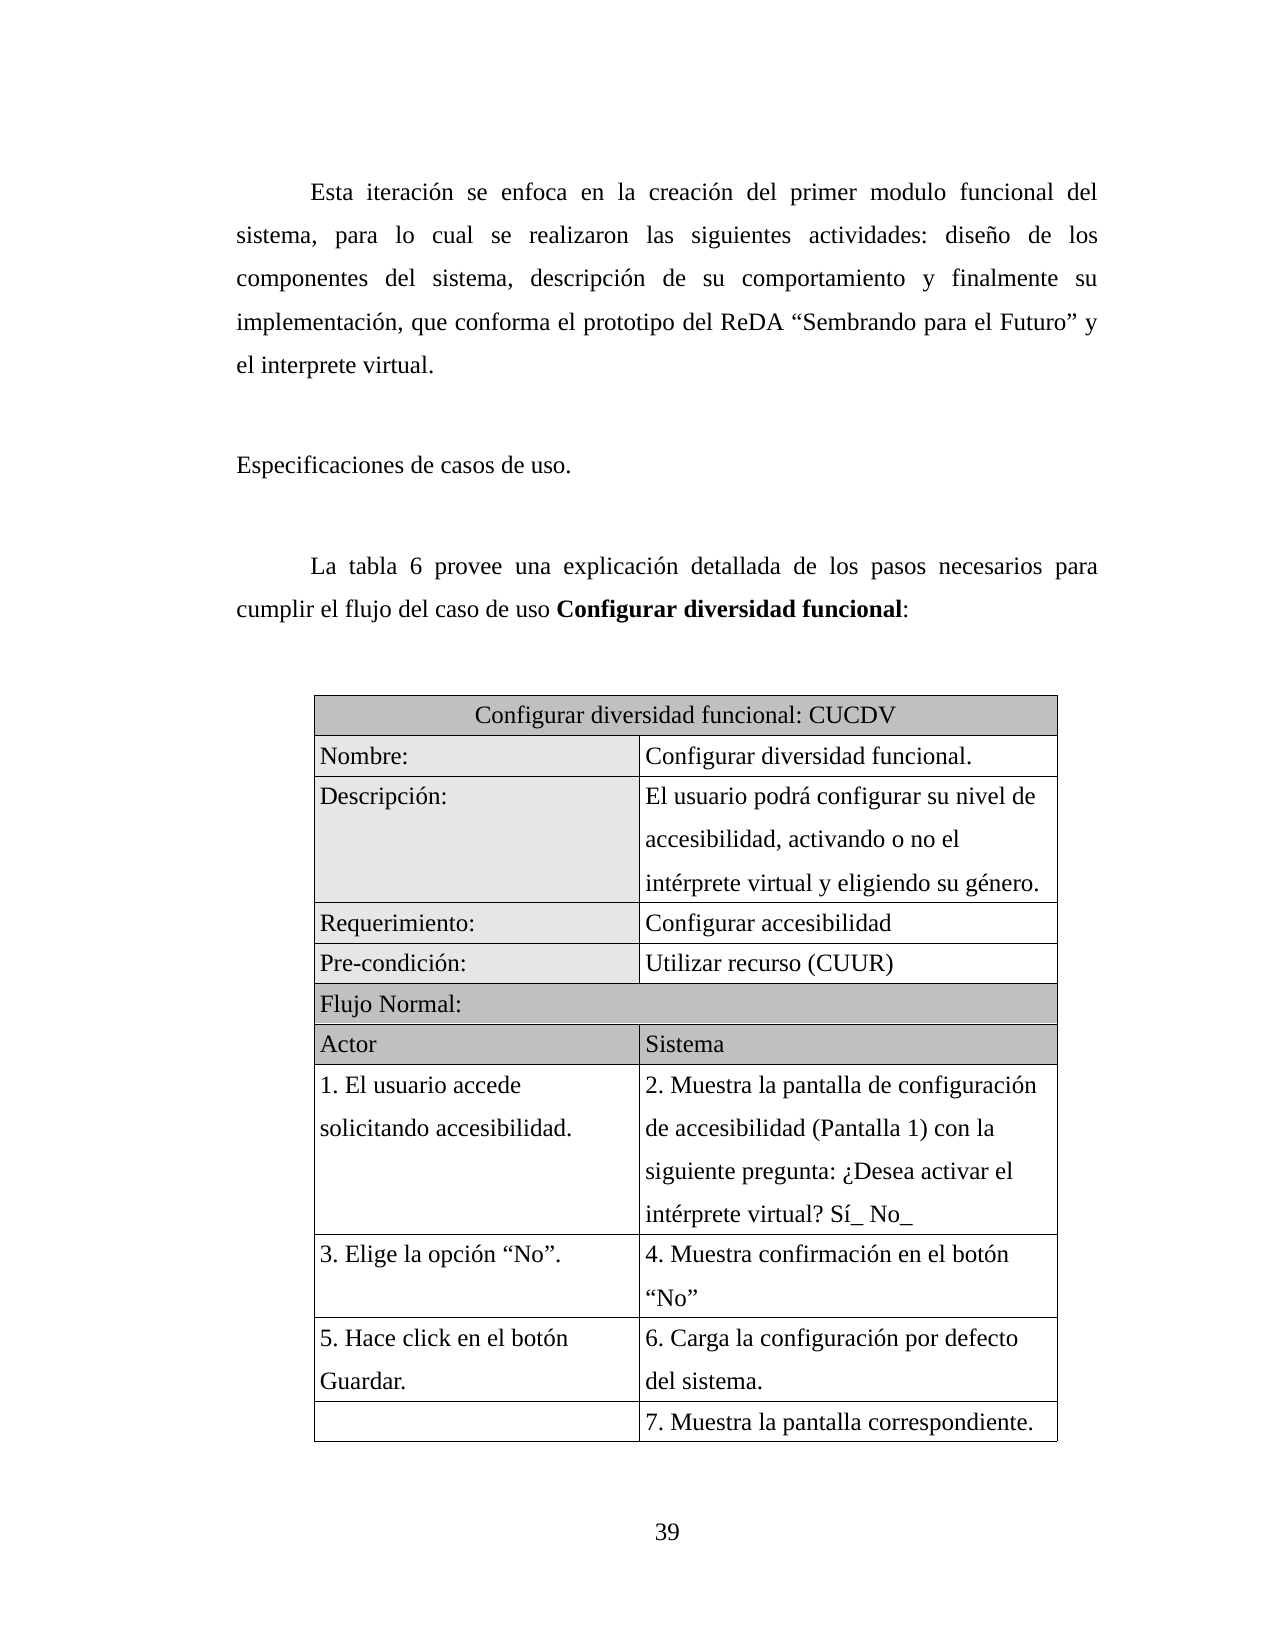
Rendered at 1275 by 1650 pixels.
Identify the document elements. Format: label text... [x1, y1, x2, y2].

table_cell 3. Elige la opción “No”. [315, 1235, 639, 1317]
table_cell Sistema [640, 1025, 1057, 1064]
table_cell Configurar accesibilidad [640, 903, 1057, 943]
table_cell 1. El usuario accede solicitando accesibilidad. [315, 1065, 639, 1234]
text Esta iteración se enfoca en la creación del primer modulo funcional del sistema, para lo cual se realizaron las siguientes actividades: diseño de los componentes del sistema, descripción de su comportamiento y finalmente su implementación, que conforma el prototipo del ReDA “Sembrando para el Futuro” y el interprete virtual. [236, 177, 1098, 378]
table_cell Descripción: [315, 777, 639, 902]
table_cell 6. Carga la configuración por defecto del sistema. [640, 1318, 1057, 1401]
table_cell Requerimiento: [315, 903, 639, 943]
table_cell Configurar diversidad funcional. [640, 736, 1057, 776]
table_cell 2. Muestra la pantalla de configuración de accesibilidad (Pantalla 1) con la siguiente pregunta: ¿Desea activar el intérprete virtual? Sí_ No_ [640, 1065, 1057, 1234]
table_header Configurar diversidad funcional: CUCDV [315, 696, 1057, 735]
table_cell Nombre: [315, 736, 639, 776]
text Especificaciones de casos de uso. [236, 450, 1098, 479]
table_cell [315, 1402, 639, 1441]
table_cell Pre-condición: [315, 944, 639, 983]
table_cell Utilizar recurso (CUUR) [640, 944, 1057, 983]
table_cell Actor [315, 1025, 639, 1064]
table_cell 5. Hace click en el botón Guardar. [315, 1318, 639, 1401]
table_cell El usuario podrá configurar su nivel de accesibilidad, activando o no el intérprete virtual y eligiendo su género. [640, 777, 1057, 902]
text La tabla 6 provee una explicación detallada de los pasos necesarios para cumplir el flujo del caso de uso Configurar diversidad funcional: [236, 551, 1098, 623]
table_cell 4. Muestra confirmación en el botón “No” [640, 1235, 1057, 1317]
table_cell 7. Muestra la pantalla correspondiente. [640, 1402, 1057, 1441]
table_cell Flujo Normal: [315, 984, 1057, 1023]
